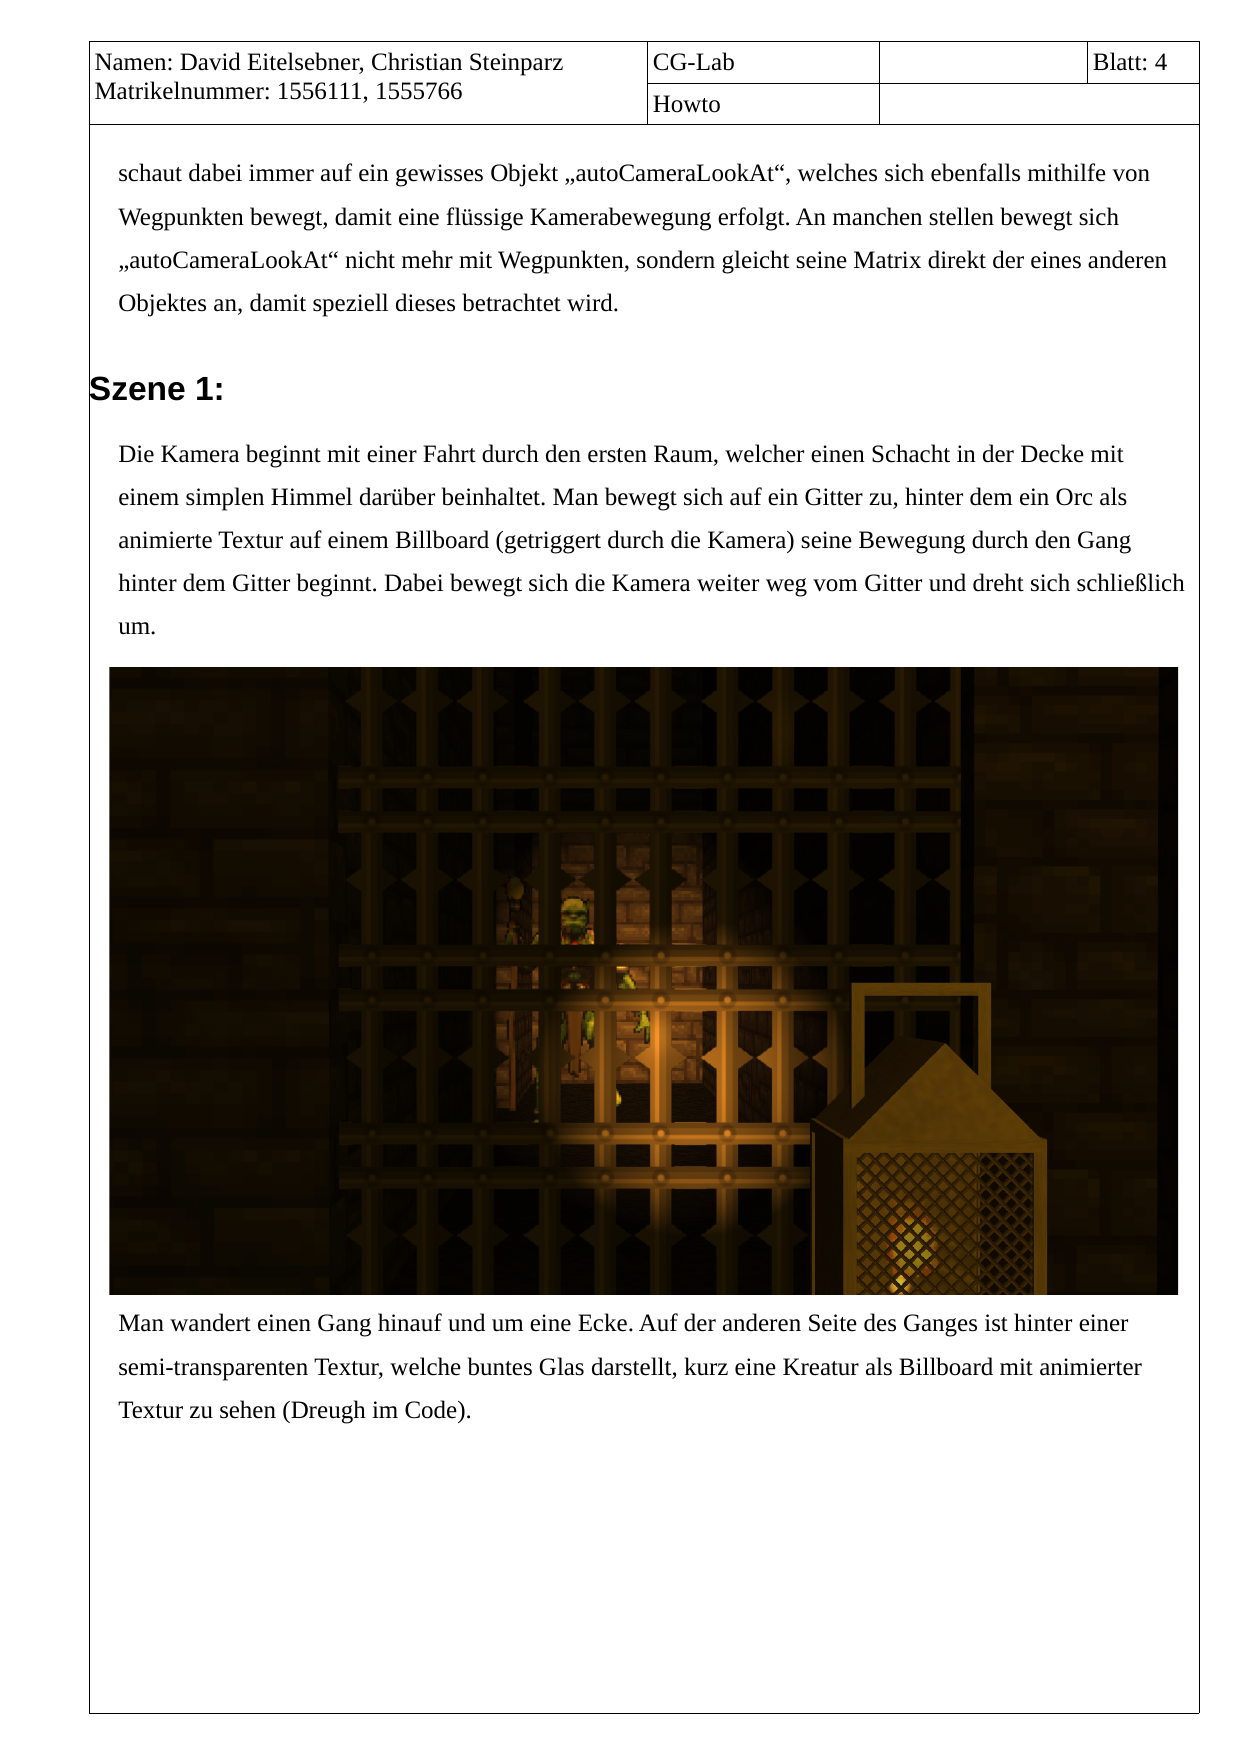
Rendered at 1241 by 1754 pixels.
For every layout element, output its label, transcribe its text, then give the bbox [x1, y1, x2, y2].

text schaut dabei immer auf ein gewisses Objekt „autoCameraLookAt“, welches sich ebenfalls mithilfe von Wegpunkten bewegt, damit eine flüssige Kamerabewegung erfolgt. An manchen stellen bewegt sich „autoCameraLookAt“ nicht mehr mit Wegpunkten, sondern gleicht seine Matrix direkt der eines anderen Objektes an, damit speziell dieses betrachtet wird. [118, 158, 1187, 317]
picture [109, 667, 1179, 1295]
subtitle Szene 1: [90, 368, 1199, 407]
text Man wandert einen Gang hinauf und um eine Ecke. Auf der anderen Seite des Ganges ist hinter einer semi-transparenten Textur, welche buntes Glas darstellt, kurz eine Kreatur als Billboard mit animierter Textur zu sehen (Dreugh im Code). [118, 1176, 1187, 1423]
text Die Kamera beginnt mit einer Fahrt durch den ersten Raum, welcher einen Schacht in der Decke mit einem simplen Himmel darüber beinhaltet. Man bewegt sich auf ein Gitter zu, hinter dem ein Orc als animierte Textur auf einem Billboard (getriggert durch die Kamera) seine Bewegung durch den Gang hinter dem Gitter beginnt. Dabei bewegt sich die Kamera weiter weg vom Gitter und dreht sich schließlich um. [118, 439, 1187, 640]
